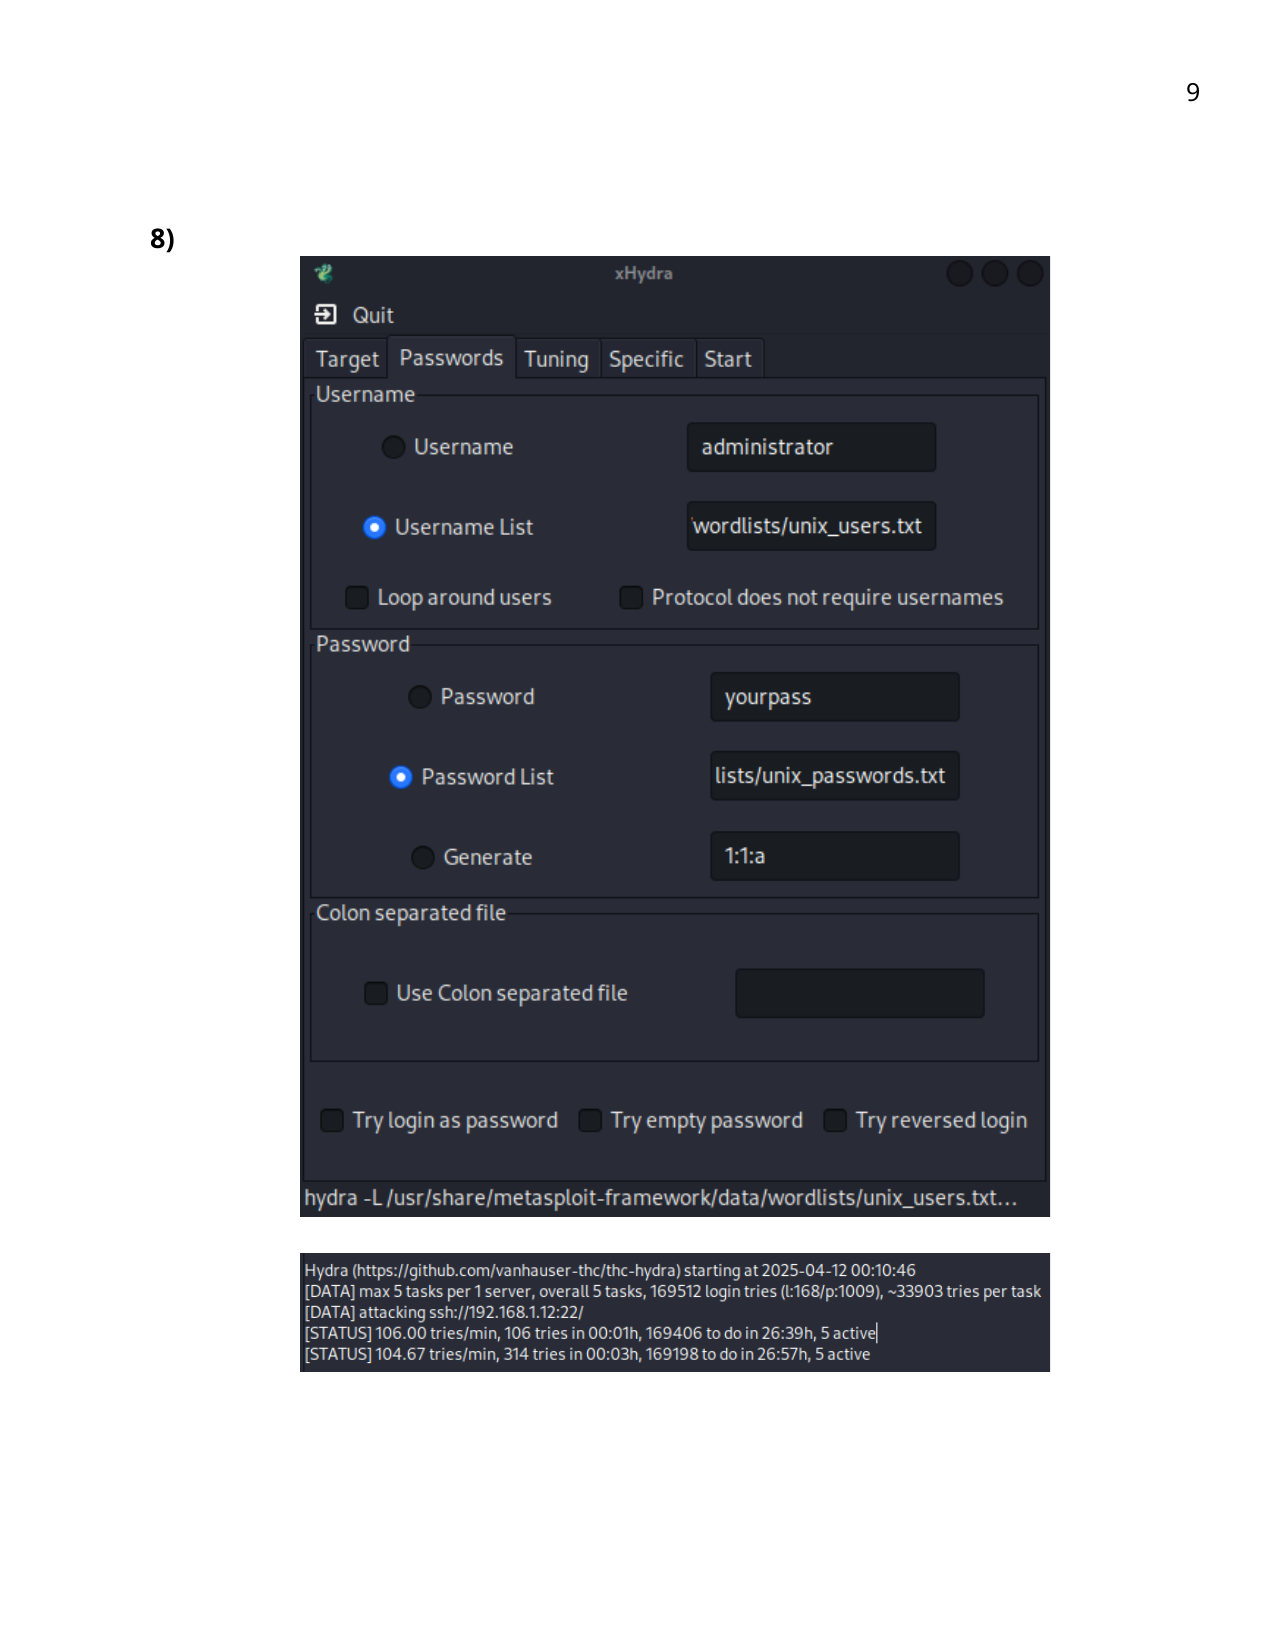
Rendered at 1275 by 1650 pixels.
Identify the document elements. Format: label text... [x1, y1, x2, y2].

picture [300, 1253, 1050, 1372]
text 8) [150, 220, 1200, 257]
picture [300, 256, 1050, 1217]
